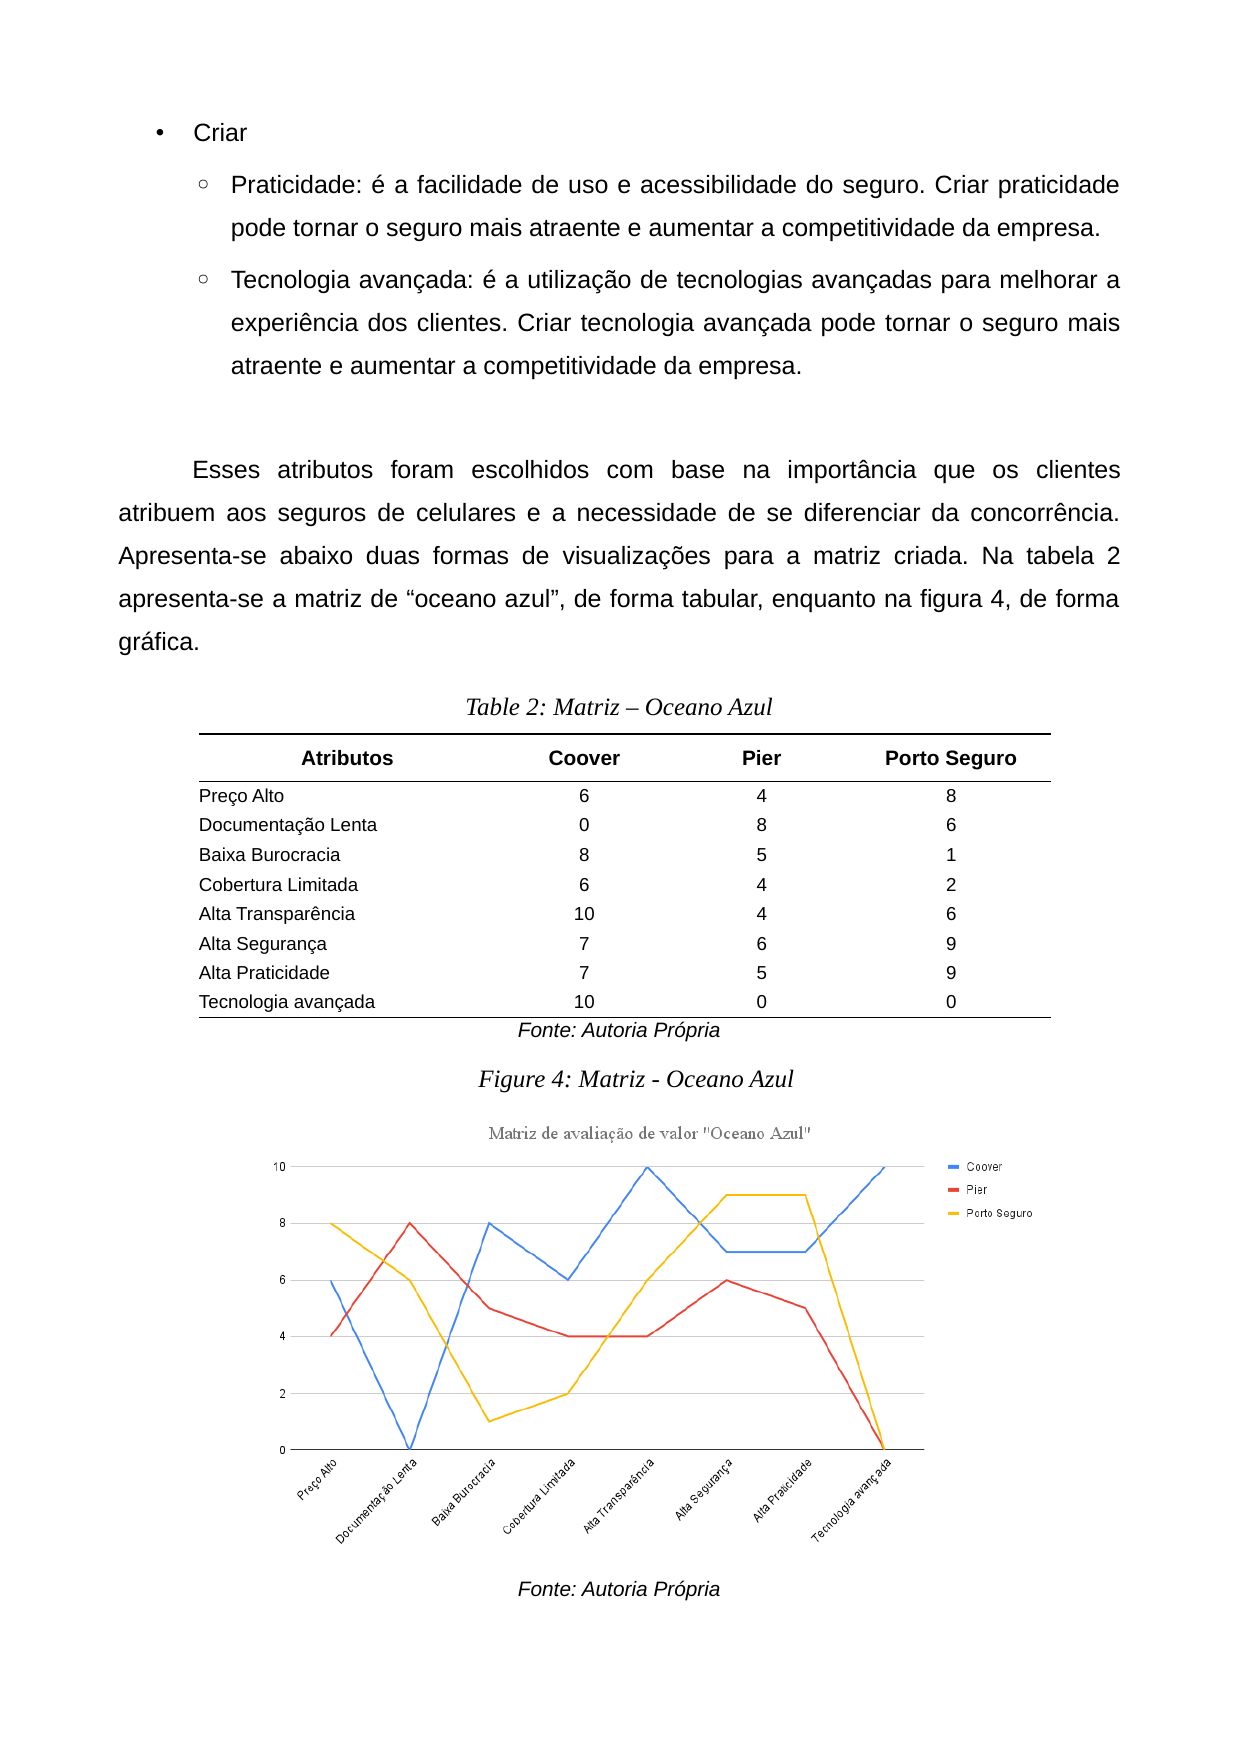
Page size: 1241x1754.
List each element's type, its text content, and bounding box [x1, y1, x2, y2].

table_header Porto Seguro [851, 735, 1051, 781]
list Tecnologia avançada: é a utilização de tecnologias avançadas para melhorar a experiência dos clientes. Criar tecnologia avançada pode tornar o seguro mais atraente e aumentar a competitividade da empresa. [193, 265, 1122, 380]
table_cell 9 [851, 929, 1051, 958]
table_cell Baixa Burocracia [199, 840, 496, 870]
table_cell Alta Transparência [199, 899, 496, 929]
table_cell 0 [673, 988, 851, 1017]
table_cell 7 [496, 929, 673, 958]
text Esses atributos foram escolhidos com base na importância que os clientes atribuem aos seguros de celulares e a necessidade de se diferenciar da concorrência. Apresenta-se abaixo duas formas de visualizações para a matriz criada. Na tabela 2 apresenta-se a matriz de “oceano azul”, de forma tabular, enquanto na figura 4, de forma gráfica. [118, 455, 1122, 656]
table_cell Documentação Lenta [199, 810, 496, 840]
table_cell 0 [496, 810, 673, 840]
table_cell 5 [673, 840, 851, 870]
text Table 2: Matriz – Oceano Azul [118, 692, 1122, 720]
table_cell 1 [851, 840, 1051, 870]
table_cell 8 [851, 782, 1051, 810]
text Figure 4: Matriz - Oceano Azul [135, 1064, 1139, 1093]
table_cell Alta Segurança [199, 929, 496, 958]
table_header Atributos [199, 735, 496, 781]
list Criar [156, 118, 1122, 147]
table_cell 7 [496, 958, 673, 988]
table_cell 4 [673, 899, 851, 929]
table_cell 8 [673, 810, 851, 840]
table_cell 9 [851, 958, 1051, 988]
table_cell 6 [673, 929, 851, 958]
table_cell 4 [673, 870, 851, 899]
table_header Coover [496, 735, 673, 781]
table_cell Tecnologia avançada [199, 988, 496, 1017]
table_cell 10 [496, 899, 673, 929]
table_cell 6 [496, 782, 673, 810]
table_cell 8 [496, 840, 673, 870]
text Fonte: Autoria Própria [118, 1018, 1122, 1042]
table_header Pier [673, 735, 851, 781]
table_cell Preço Alto [199, 782, 496, 810]
table_cell 6 [851, 810, 1051, 840]
table_cell 2 [851, 870, 1051, 899]
table_cell Cobertura Limitada [199, 870, 496, 899]
table_cell 10 [496, 988, 673, 1017]
table_cell 5 [673, 958, 851, 988]
table_cell Alta Praticidade [199, 958, 496, 988]
picture [244, 1098, 1054, 1565]
table_cell 0 [851, 988, 1051, 1017]
text Fonte: Autoria Própria [118, 1052, 1139, 1601]
table_cell 4 [673, 782, 851, 810]
table_cell 6 [851, 899, 1051, 929]
list Praticidade: é a facilidade de uso e acessibilidade do seguro. Criar praticidade pode tornar o seguro mais atraente e aumentar a competitividade da empresa. [193, 170, 1122, 242]
table_cell 6 [496, 870, 673, 899]
